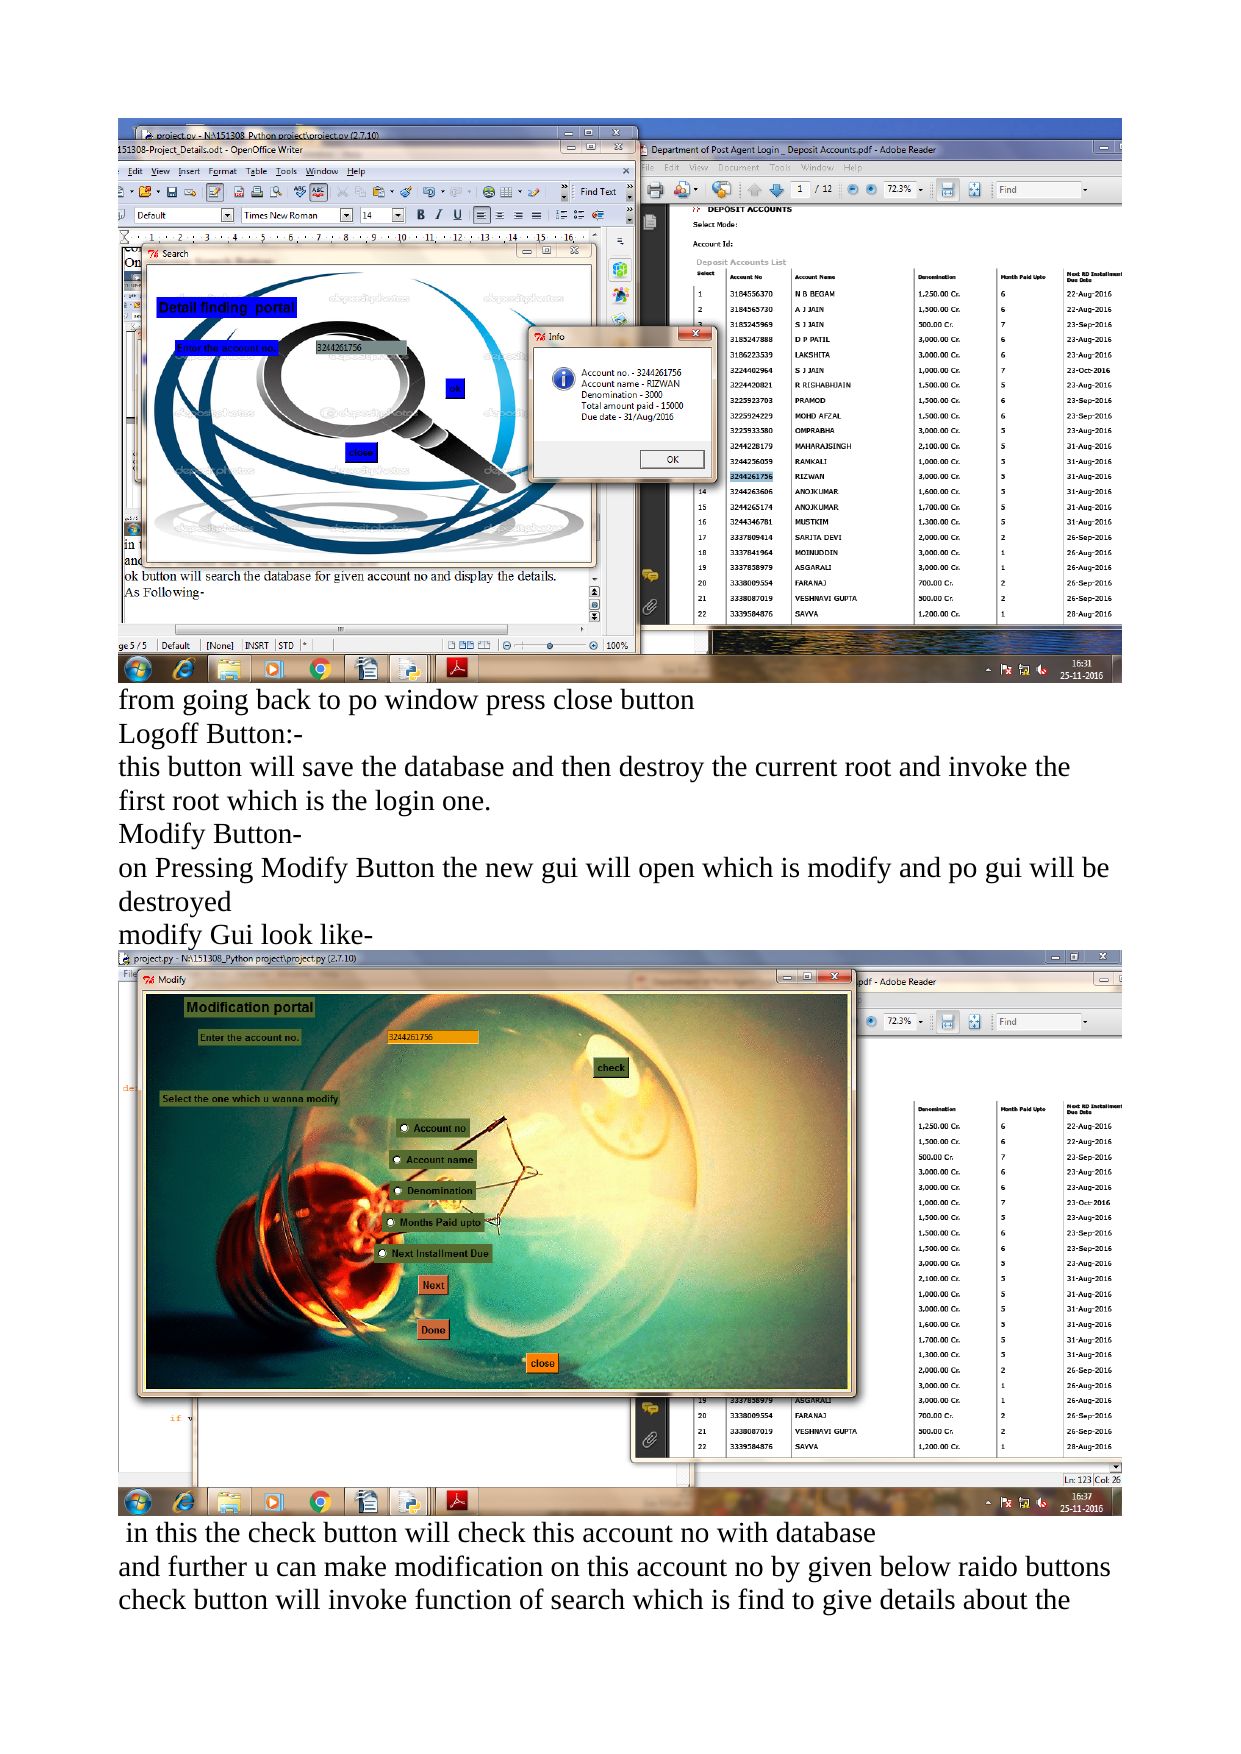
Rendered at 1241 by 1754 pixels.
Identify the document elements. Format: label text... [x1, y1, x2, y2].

text and further u can make modification on this account no by given below raido buttons [118, 1549, 1122, 1582]
text in this the check button will check this account no with database [118, 1516, 1122, 1549]
text modify Gui look like- [118, 917, 1122, 950]
text from going back to po window press close button [118, 683, 1122, 716]
picture [118, 118, 1122, 683]
text check button will invoke function of search which is find to give details about the [118, 1582, 1122, 1616]
text Modify Button- [118, 817, 1122, 850]
text this button will save the database and then destroy the current root and invoke the first root which is the login one. [118, 749, 1122, 817]
text on Pressing Modify Button the new gui will open which is modify and po gui will be destroyed [118, 850, 1122, 917]
picture [118, 950, 1122, 1516]
text Logoff Button:- [118, 716, 1122, 749]
